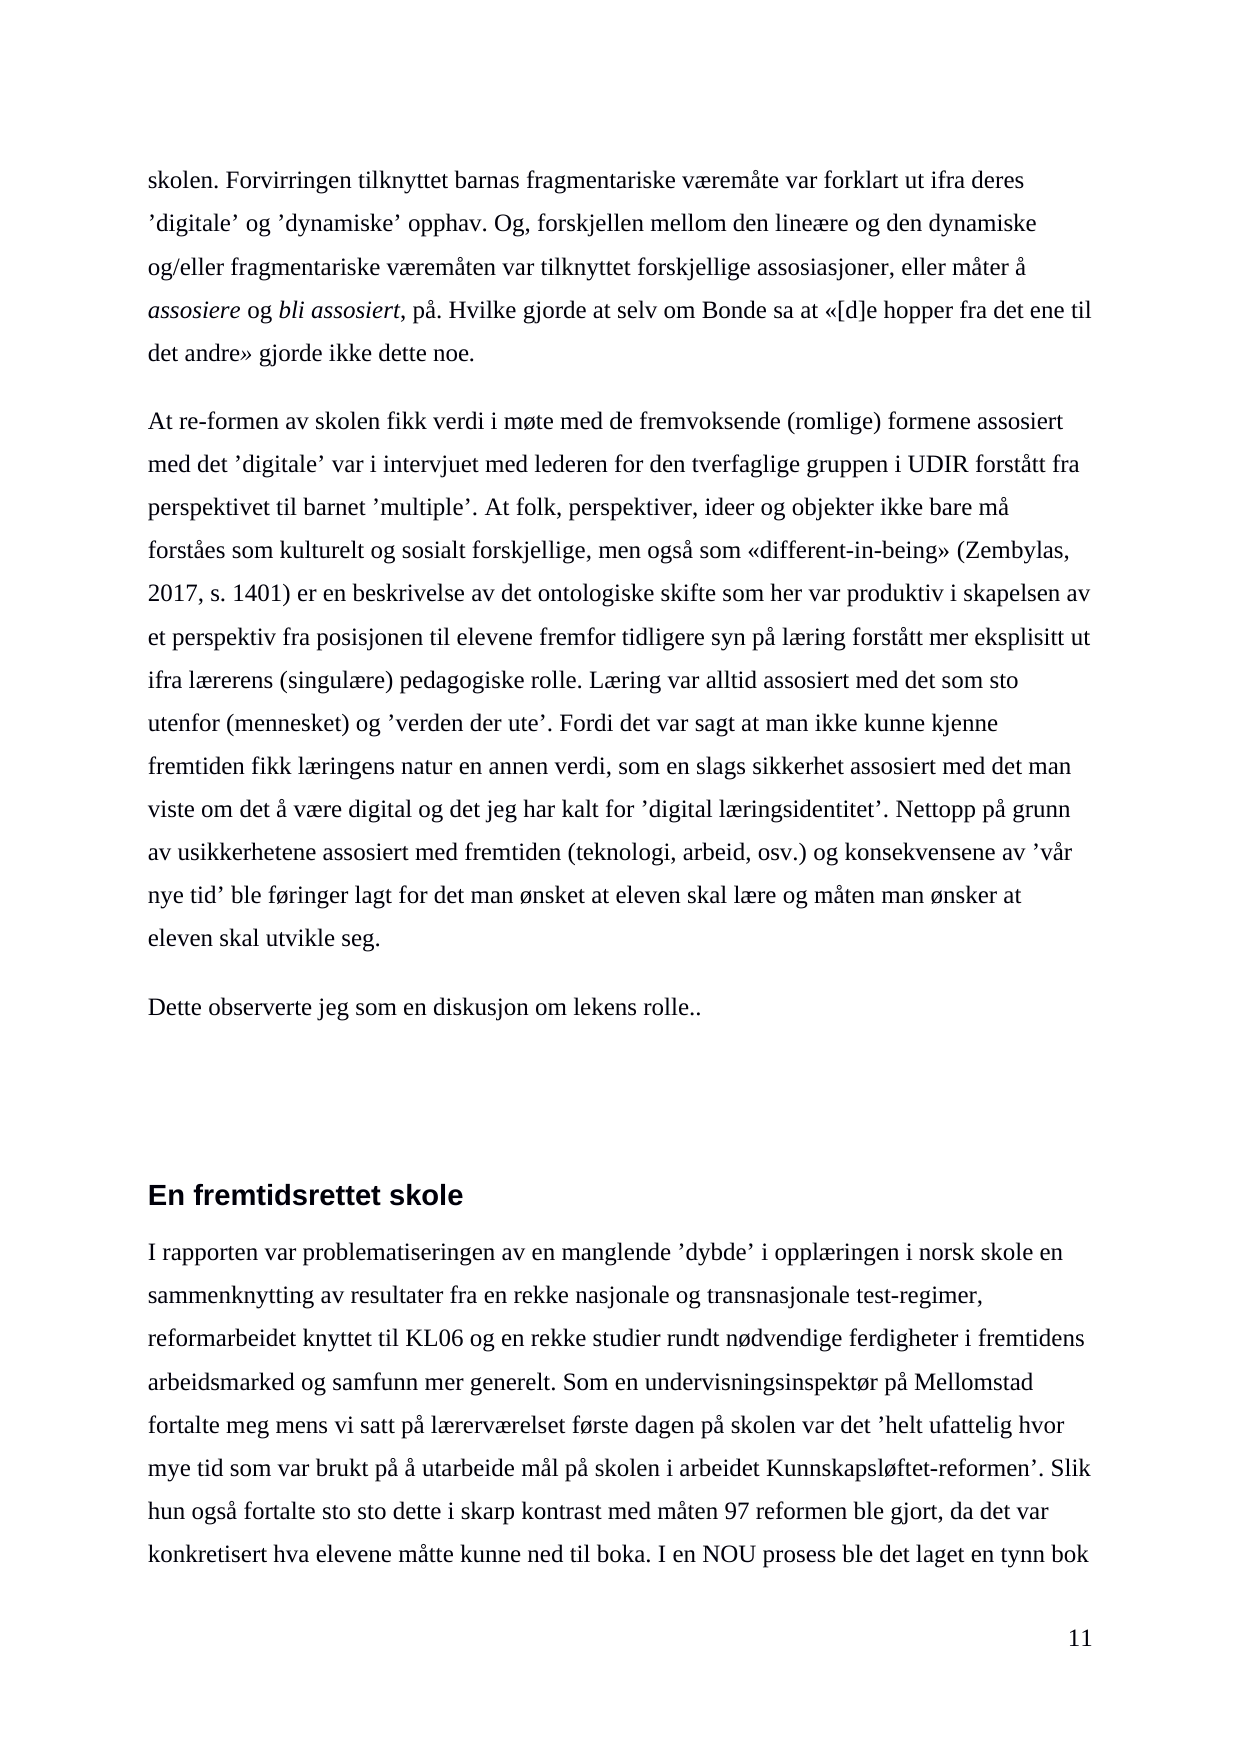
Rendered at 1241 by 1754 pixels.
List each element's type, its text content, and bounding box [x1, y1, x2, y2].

text Dette observerte jeg som en diskusjon om lekens rolle.. [148, 992, 1092, 1020]
text skolen. Forvirringen tilknyttet barnas fragmentariske væremåte var forklart ut ifra deres ’digitale’ og ’dynamiske’ opphav. Og, forskjellen mellom den lineære og den dynamiske og/eller fragmentariske væremåten var tilknyttet forskjellige assosiasjoner, eller måter å assosiere og bli assosiert, på. Hvilke gjorde at selv om Bonde sa at «[d]e hopper fra det ene til det andre» gjorde ikke dette noe. [148, 165, 1092, 367]
text I rapporten var problematiseringen av en manglende ’dybde’ i opplæringen i norsk skole en sammenknytting av resultater fra en rekke nasjonale og transnasjonale test-regimer, reformarbeidet knyttet til KL06 og en rekke studier rundt nødvendige ferdigheter i fremtidens arbeidsmarked og samfunn mer generelt. Som en undervisningsinspektør på Mellomstad fortalte meg mens vi satt på lærerværelset første dagen på skolen var det ’helt ufattelig hvor mye tid som var brukt på å utarbeide mål på skolen i arbeidet Kunnskapsløftet-reformen’. Slik hun også fortalte sto sto dette i skarp kontrast med måten 97 reformen ble gjort, da det var konkretisert hva elevene måtte kunne ned til boka. I en NOU prosess ble det laget en tynn bok [148, 1237, 1092, 1568]
text At re-formen av skolen fikk verdi i møte med de fremvoksende (romlige) formene assosiert med det ’digitale’ var i intervjuet med lederen for den tverfaglige gruppen i UDIR forstått fra perspektivet til barnet ’multiple’. At folk, perspektiver, ideer og objekter ikke bare må forståes som kulturelt og sosialt forskjellige, men også som «different-in-being» (Zembylas, 2017, s. 1401) er en beskrivelse av det ontologiske skifte som her var produktiv i skapelsen av et perspektiv fra posisjonen til elevene fremfor tidligere syn på læring forstått mer eksplisitt ut ifra lærerens (singulære) pedagogiske rolle. Læring var alltid assosiert med det som sto utenfor (mennesket) og ’verden der ute’. Fordi det var sagt at man ikke kunne kjenne fremtiden fikk læringens natur en annen verdi, som en slags sikkerhet assosiert med det man viste om det å være digital og det jeg har kalt for ’digital læringsidentitet’. Nettopp på grunn av usikkerhetene assosiert med fremtiden (teknologi, arbeid, osv.) og konsekvensene av ’vår nye tid’ ble føringer lagt for det man ønsket at eleven skal lære og måten man ønsker at eleven skal utvikle seg. [148, 406, 1092, 952]
subtitle En fremtidsrettet skole [148, 1178, 1092, 1211]
